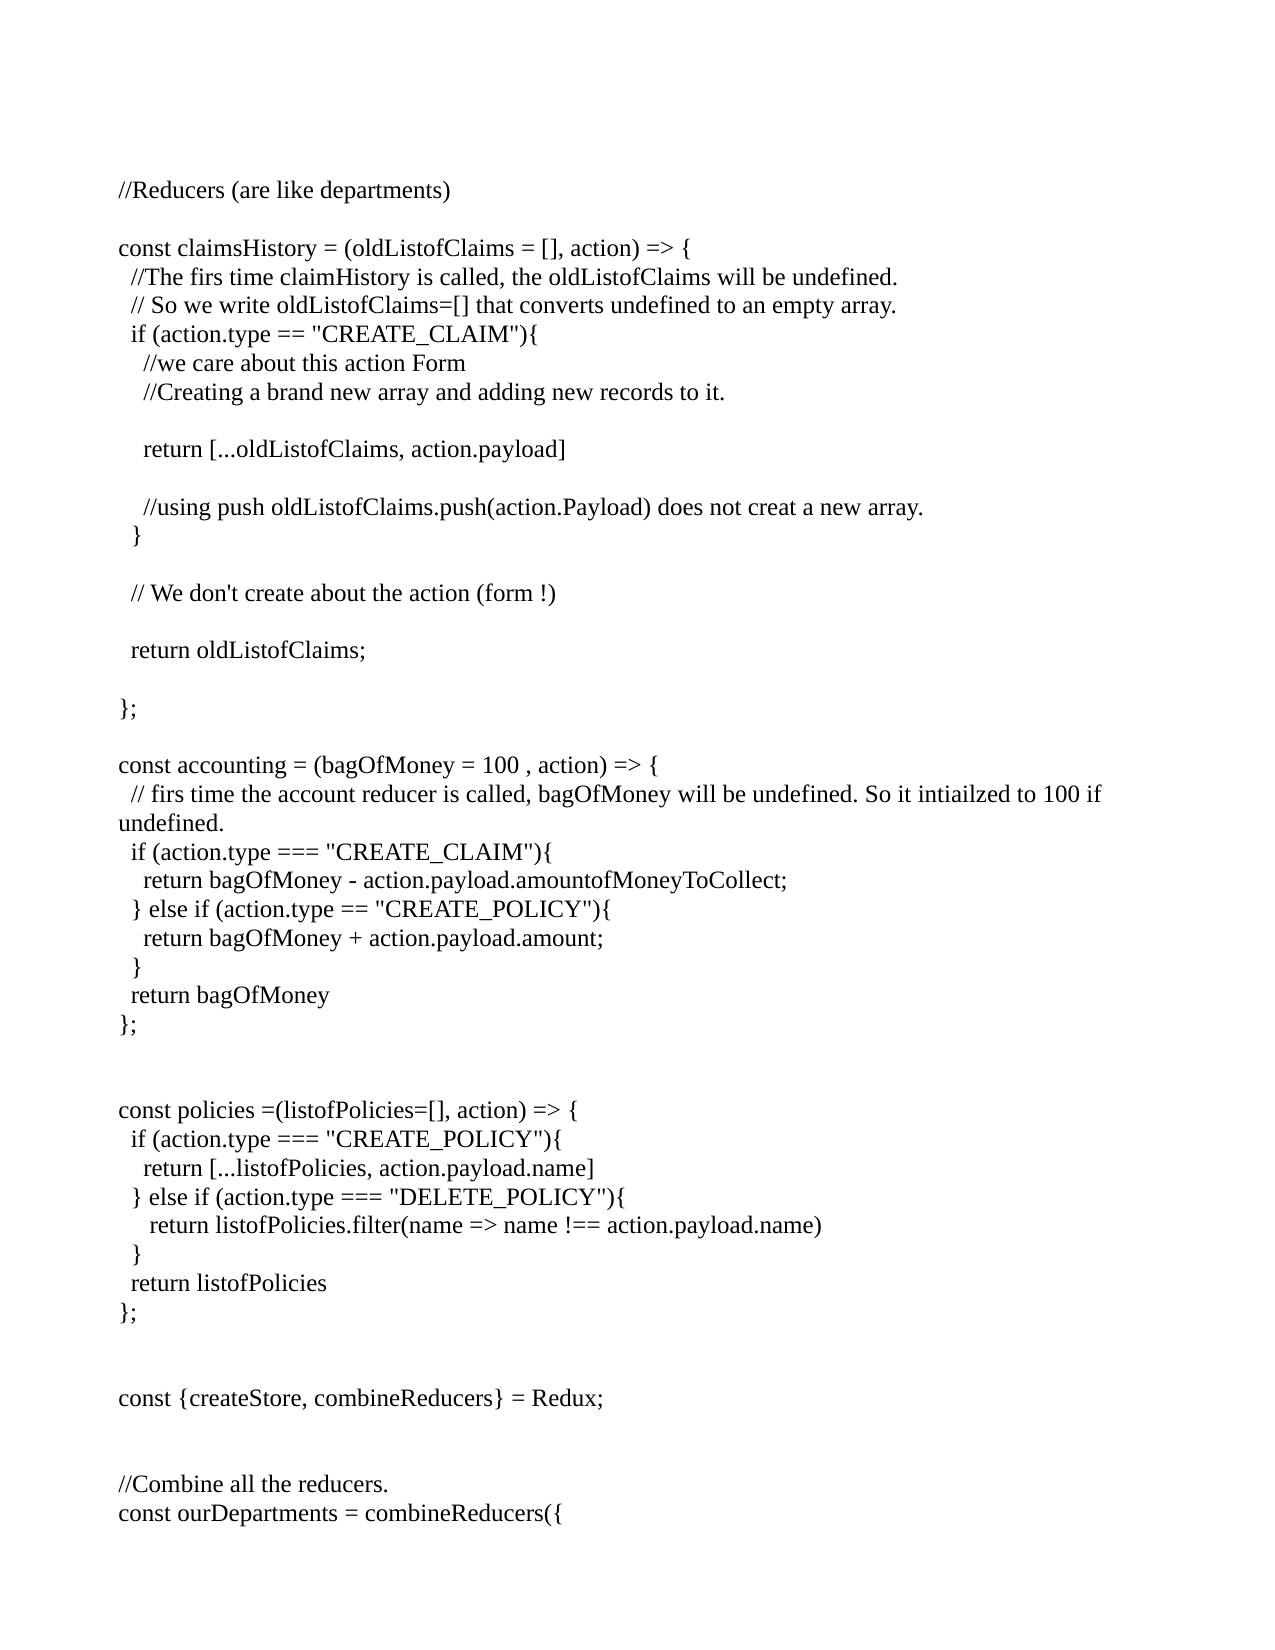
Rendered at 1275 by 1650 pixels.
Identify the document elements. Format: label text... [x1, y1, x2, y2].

text const policies =(listofPolicies=[], action) => { [118, 1096, 1157, 1124]
text const claimsHistory = (oldListofClaims = [], action) => { [118, 233, 1157, 262]
text return oldListofClaims; [118, 636, 1157, 664]
text //The firs time claimHistory is called, the oldListofClaims will be undefined. [118, 262, 1157, 291]
text return bagOfMoney + action.payload.amount; [118, 923, 1157, 952]
text }; [118, 1297, 1157, 1326]
text //Combine all the reducers. [118, 1469, 1157, 1498]
text if (action.type == "CREATE_CLAIM"){ [118, 319, 1157, 348]
text } [118, 521, 1157, 549]
text // We don't create about the action (form !) [118, 578, 1157, 607]
text } else if (action.type === "DELETE_POLICY"){ [118, 1182, 1157, 1211]
text const accounting = (bagOfMoney = 100 , action) => { [118, 751, 1157, 779]
text }; [118, 1009, 1157, 1038]
text //using push oldListofClaims.push(action.Payload) does not creat a new array. [118, 492, 1157, 521]
text return [...oldListofClaims, action.payload] [118, 434, 1157, 463]
text //Reducers (are like departments) [118, 176, 1157, 204]
text } [118, 952, 1157, 981]
text if (action.type === "CREATE_POLICY"){ [118, 1124, 1157, 1153]
text return listofPolicies.filter(name => name !== action.payload.name) [118, 1211, 1157, 1239]
text }; [118, 693, 1157, 722]
text //Creating a brand new array and adding new records to it. [118, 377, 1157, 406]
text return bagOfMoney [118, 981, 1157, 1009]
text return [...listofPolicies, action.payload.name] [118, 1153, 1157, 1182]
text if (action.type === "CREATE_CLAIM"){ [118, 837, 1157, 866]
text const ourDepartments = combineReducers({ [118, 1498, 1157, 1527]
text // So we write oldListofClaims=[] that converts undefined to an empty array. [118, 291, 1157, 319]
text return listofPolicies [118, 1268, 1157, 1297]
text const {createStore, combineReducers} = Redux; [118, 1383, 1157, 1412]
text //we care about this action Form [118, 348, 1157, 377]
text // firs time the account reducer is called, bagOfMoney will be undefined. So it intiailzed to 100 if undefined. [118, 779, 1157, 837]
text } [118, 1239, 1157, 1268]
text } else if (action.type == "CREATE_POLICY"){ [118, 894, 1157, 923]
text return bagOfMoney - action.payload.amountofMoneyToCollect; [118, 866, 1157, 894]
